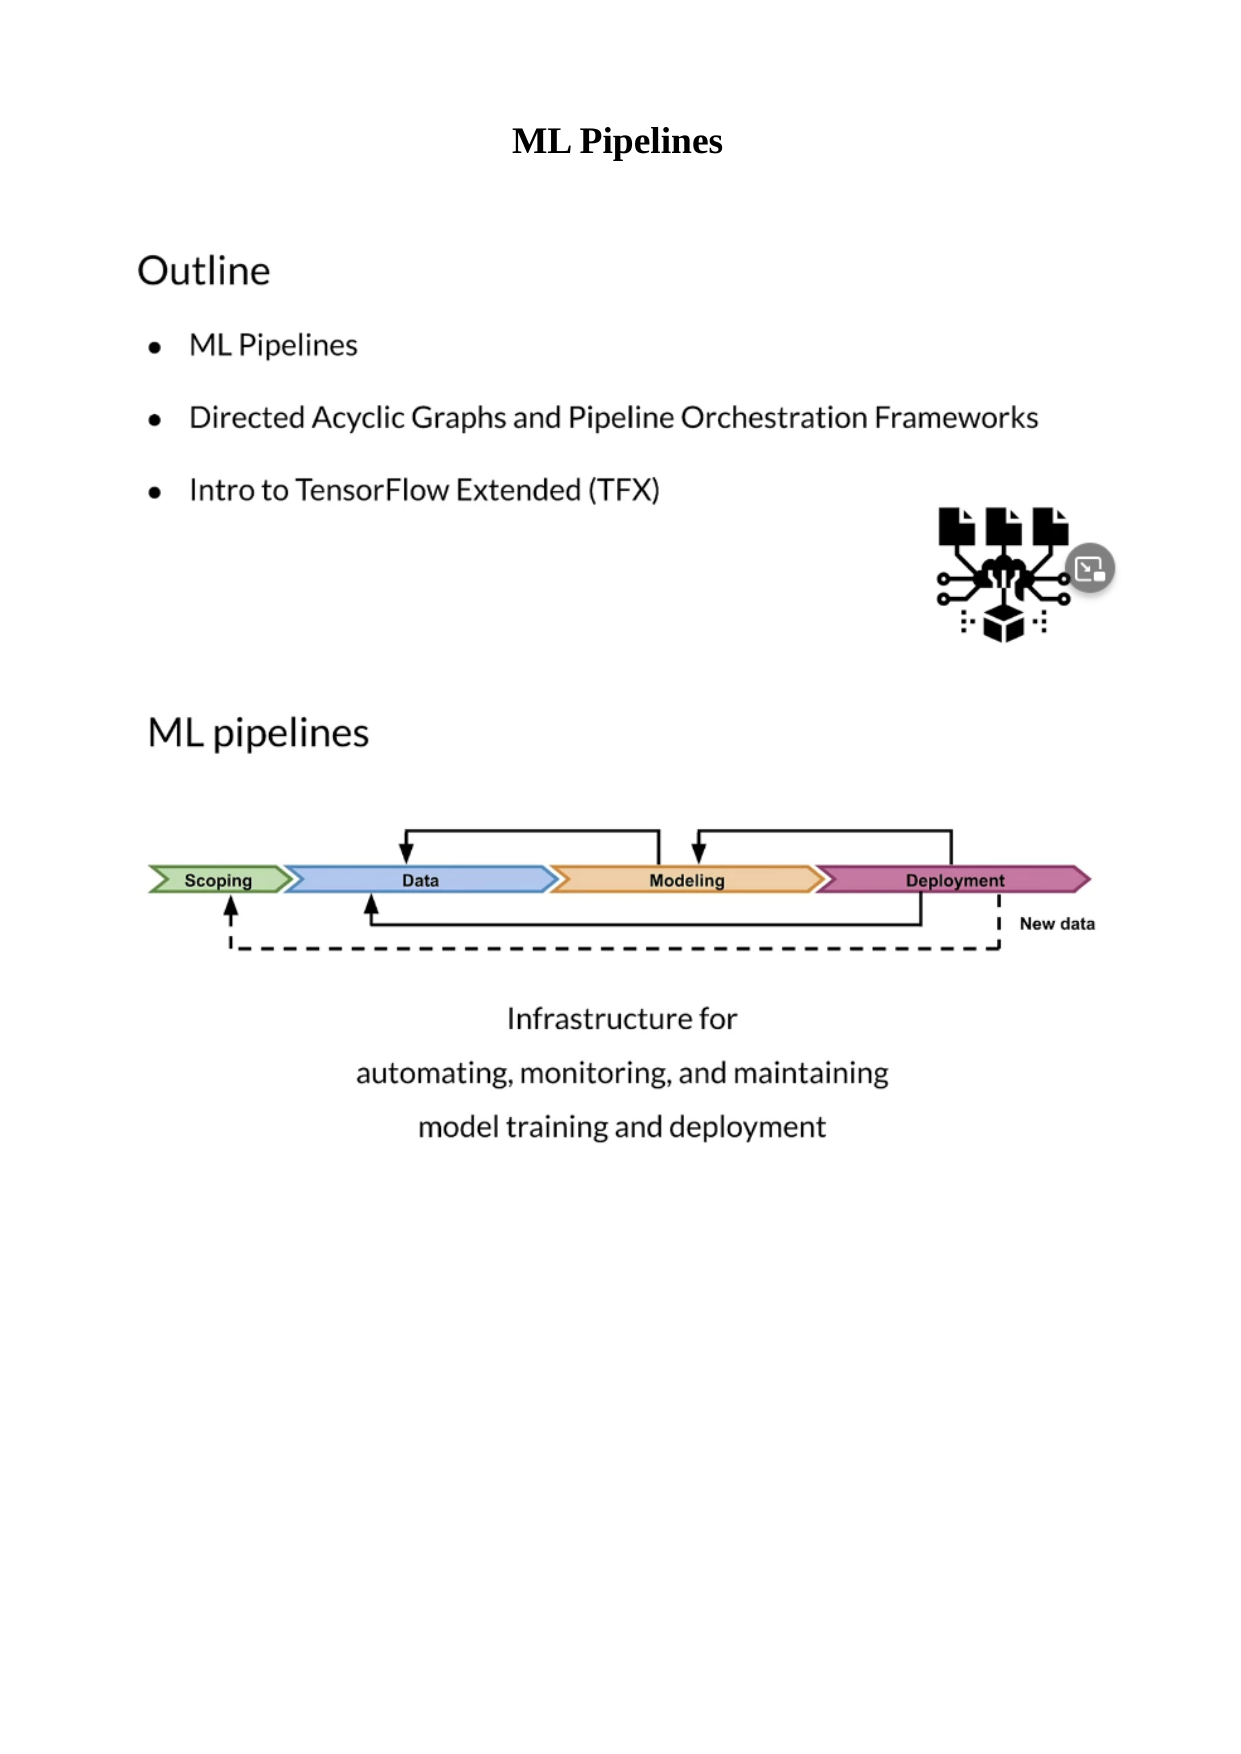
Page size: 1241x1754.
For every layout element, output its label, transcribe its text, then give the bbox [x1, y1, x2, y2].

subtitle ML Pipelines [118, 118, 1122, 161]
picture [118, 239, 1123, 655]
picture [118, 706, 1123, 1155]
